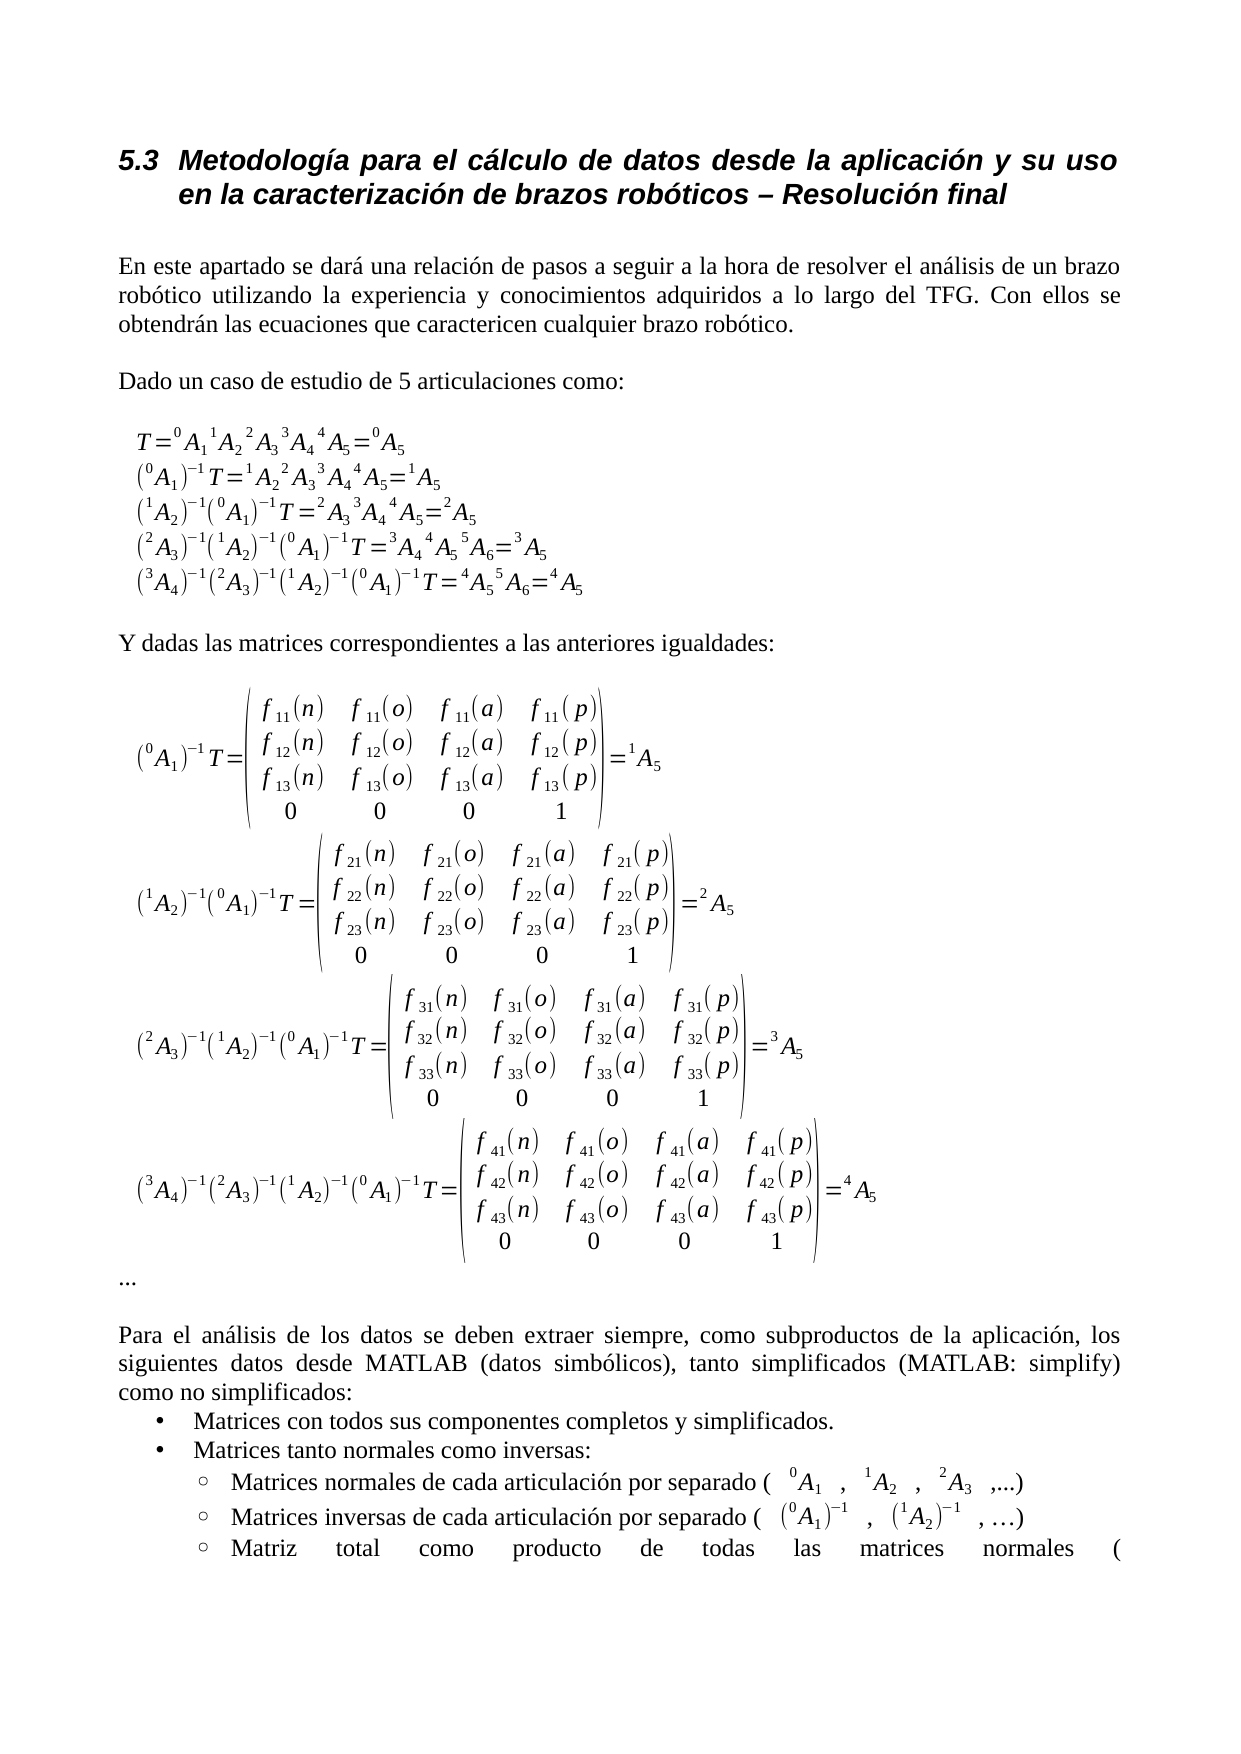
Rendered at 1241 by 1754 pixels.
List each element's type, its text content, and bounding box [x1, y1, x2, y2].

list Matrices tanto normales como inversas: [156, 1435, 1122, 1463]
list Matrices normales de cada articulación por separado (,,,...) [193, 1463, 1122, 1498]
text Y dadas las matrices correspondientes a las anteriores igualdades: [118, 628, 1122, 656]
text ... [118, 1262, 1122, 1291]
text Dado un caso de estudio de 5 articulaciones como: [118, 366, 1122, 395]
text En este apartado se dará una relación de pasos a seguir a la hora de resolver el análisis de un brazo robótico utilizando la experiencia y conocimientos adquiridos a lo largo del TFG. Con ellos se obtendrán las ecuaciones que caractericen cualquier brazo robótico. [118, 251, 1122, 338]
subtitle Metodología para el cálculo de datos desde la aplicación y su uso en la caracterización de brazos robóticos – Resolución final [118, 143, 1122, 210]
list Matriz total como producto de todas las matrices normales () [193, 1533, 1122, 1562]
text Para el análisis de los datos se deben extraer siempre, como subproductos de la aplicación, los siguientes datos desde MATLAB (datos simbólicos), tanto simplificados (MATLAB: simplify) como no simplificados: [118, 1320, 1122, 1406]
list Matrices inversas de cada articulación por separado (,, …) [193, 1498, 1122, 1533]
list Matrices con todos sus componentes completos y simplificados. [156, 1406, 1122, 1435]
